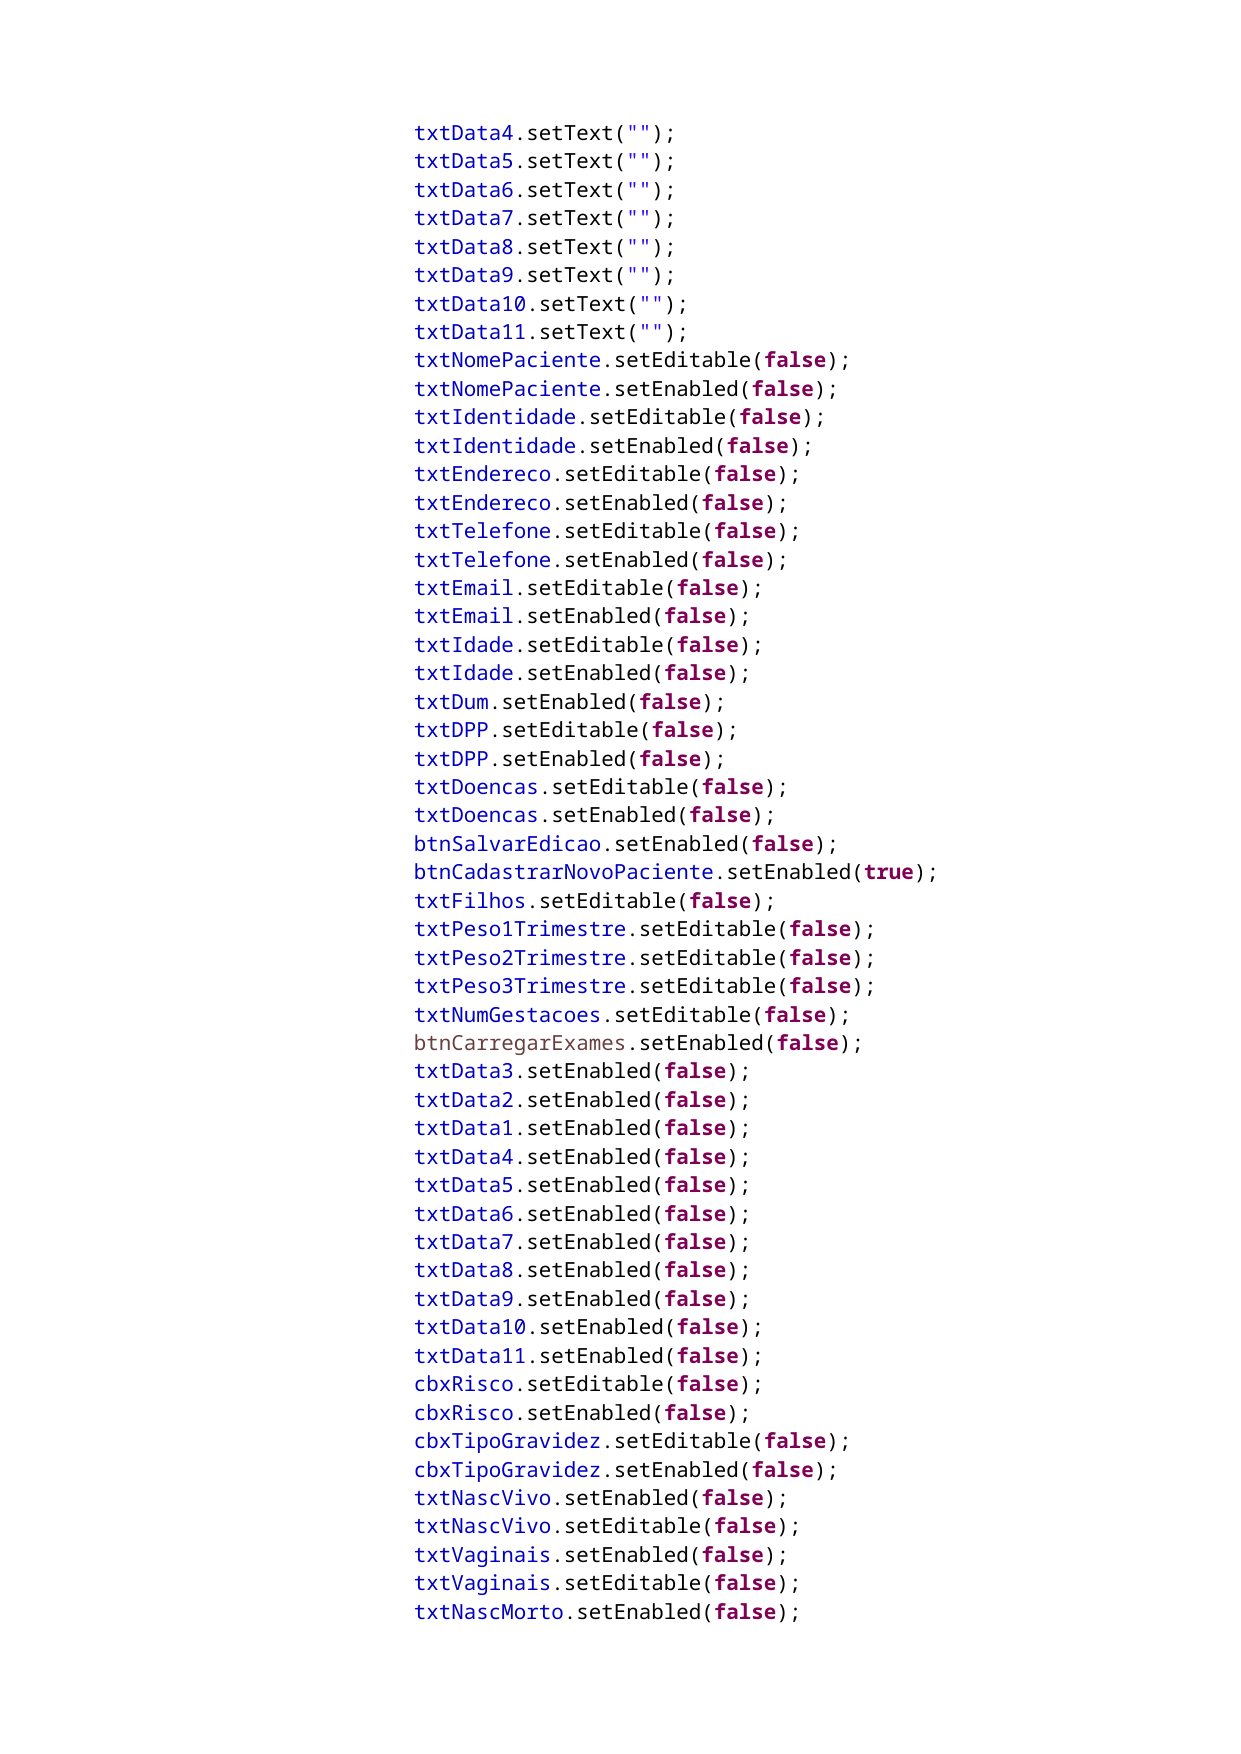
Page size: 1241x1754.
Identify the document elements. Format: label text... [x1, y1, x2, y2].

text txtNascVivo.setEditable(false); [118, 1512, 1122, 1540]
text txtNumGestacoes.setEditable(false); [118, 1000, 1122, 1028]
text txtData8.setText(""); [118, 232, 1122, 260]
text txtData5.setEnabled(false); [118, 1170, 1122, 1199]
text txtData10.setText(""); [118, 289, 1122, 317]
text txtFilhos.setEditable(false); [118, 886, 1122, 914]
text txtTelefone.setEditable(false); [118, 516, 1122, 545]
text txtNascVivo.setEnabled(false); [118, 1483, 1122, 1512]
text txtIdade.setEditable(false); [118, 630, 1122, 658]
text txtData6.setEnabled(false); [118, 1199, 1122, 1227]
text txtData7.setEnabled(false); [118, 1227, 1122, 1256]
text txtDoencas.setEditable(false); [118, 772, 1122, 801]
text txtData6.setText(""); [118, 175, 1122, 203]
text txtData9.setEnabled(false); [118, 1284, 1122, 1312]
text txtData4.setText(""); [118, 118, 1122, 147]
text txtNomePaciente.setEnabled(false); [118, 374, 1122, 402]
text txtEmail.setEnabled(false); [118, 602, 1122, 630]
text txtData3.setEnabled(false); [118, 1057, 1122, 1085]
text txtData11.setEnabled(false); [118, 1341, 1122, 1369]
text txtDoencas.setEnabled(false); [118, 801, 1122, 829]
text txtPeso3Trimestre.setEditable(false); [118, 971, 1122, 1000]
text txtData11.setText(""); [118, 317, 1122, 346]
text txtData5.setText(""); [118, 147, 1122, 175]
text cbxRisco.setEnabled(false); [118, 1398, 1122, 1426]
text txtIdade.setEnabled(false); [118, 658, 1122, 687]
text txtVaginais.setEnabled(false); [118, 1540, 1122, 1568]
text txtDum.setEnabled(false); [118, 687, 1122, 715]
text txtEndereco.setEditable(false); [118, 459, 1122, 488]
text txtTelefone.setEnabled(false); [118, 545, 1122, 573]
text txtData4.setEnabled(false); [118, 1142, 1122, 1170]
text txtDPP.setEditable(false); [118, 715, 1122, 744]
text txtData8.setEnabled(false); [118, 1256, 1122, 1284]
text txtEmail.setEditable(false); [118, 573, 1122, 602]
text txtEndereco.setEnabled(false); [118, 488, 1122, 516]
text txtNascMorto.setEnabled(false); [118, 1597, 1122, 1625]
text txtPeso2Trimestre.setEditable(false); [118, 943, 1122, 971]
text txtPeso1Trimestre.setEditable(false); [118, 914, 1122, 943]
text btnCarregarExames.setEnabled(false); [118, 1028, 1122, 1057]
text txtData1.setEnabled(false); [118, 1113, 1122, 1142]
text txtNomePaciente.setEditable(false); [118, 346, 1122, 374]
text txtData2.setEnabled(false); [118, 1085, 1122, 1113]
text txtVaginais.setEditable(false); [118, 1568, 1122, 1597]
text txtData9.setText(""); [118, 260, 1122, 289]
text btnSalvarEdicao.setEnabled(false); [118, 829, 1122, 857]
text cbxRisco.setEditable(false); [118, 1369, 1122, 1398]
text txtDPP.setEnabled(false); [118, 744, 1122, 772]
text txtData7.setText(""); [118, 203, 1122, 232]
text cbxTipoGravidez.setEnabled(false); [118, 1455, 1122, 1483]
text cbxTipoGravidez.setEditable(false); [118, 1426, 1122, 1455]
text btnCadastrarNovoPaciente.setEnabled(true); [118, 857, 1122, 886]
text txtIdentidade.setEnabled(false); [118, 431, 1122, 459]
text txtData10.setEnabled(false); [118, 1312, 1122, 1341]
text txtIdentidade.setEditable(false); [118, 402, 1122, 431]
